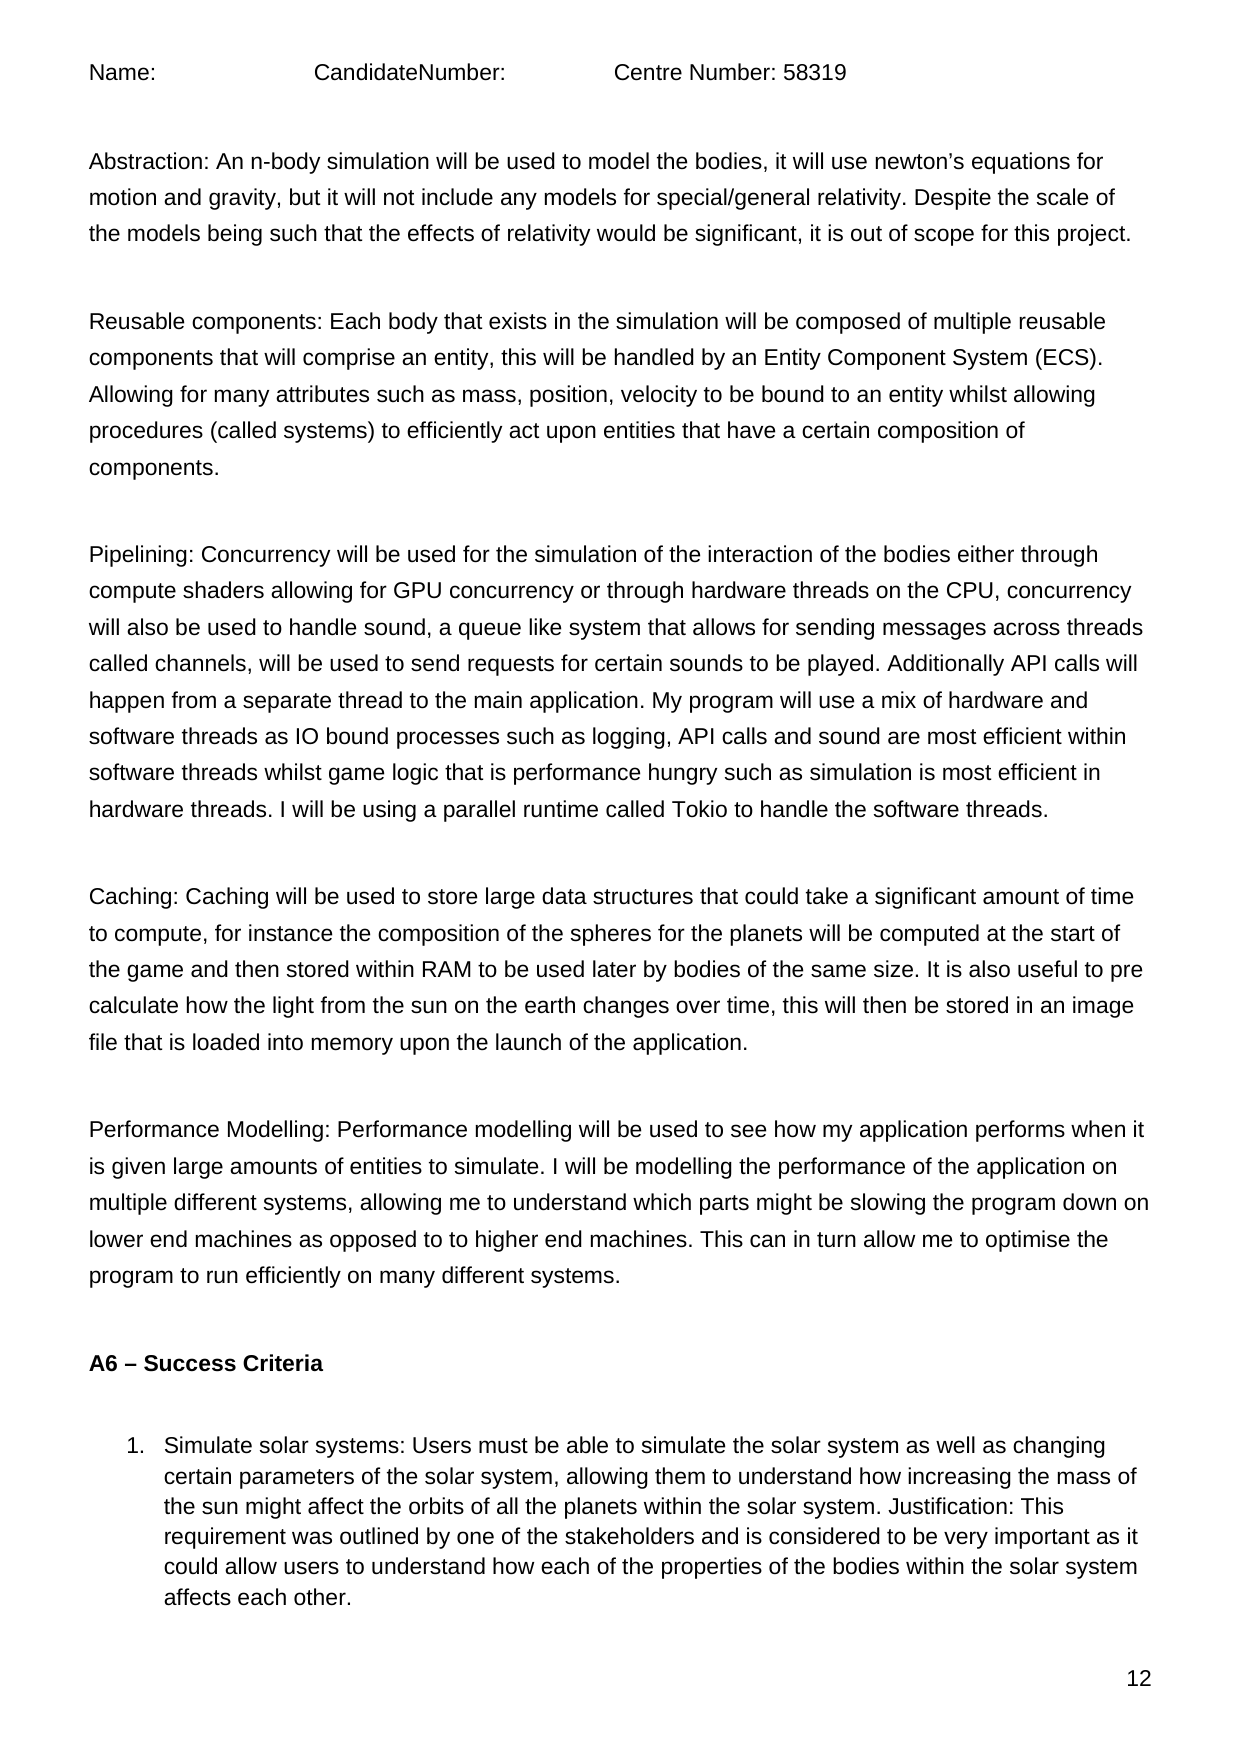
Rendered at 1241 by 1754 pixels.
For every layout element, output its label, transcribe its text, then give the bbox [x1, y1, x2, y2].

text Abstraction: An n-body simulation will be used to model the bodies, it will use newton’s equations for motion and gravity, but it will not include any models for special/general relativity. Despite the scale of the models being such that the effects of relativity would be significant, it is out of scope for this project. [88, 148, 1152, 247]
list Simulate solar systems: Users must be able to simulate the solar system as well as changing certain parameters of the solar system, allowing them to understand how increasing the mass of the sun might affect the orbits of all the planets within the solar system. Justification: This requirement was outlined by one of the stakeholders and is considered to be very important as it could allow users to understand how each of the properties of the bodies within the solar system affects each other. [126, 1432, 1152, 1610]
text Reusable components: Each body that exists in the simulation will be composed of multiple reusable components that will comprise an entity, this will be handled by an Entity Component System (ECS). Allowing for many attributes such as mass, position, velocity to be bound to an entity whilst allowing procedures (called systems) to efficiently act upon entities that have a certain composition of components. [88, 308, 1152, 480]
text Performance Modelling: Performance modelling will be used to see how my application performs when it is given large amounts of entities to simulate. I will be modelling the performance of the application on multiple different systems, allowing me to understand which parts might be slowing the program down on lower end machines as opposed to to higher end machines. This can in turn allow me to optimise the program to run efficiently on many different systems. [88, 1116, 1152, 1288]
text Pipelining: Concurrency will be used for the simulation of the interaction of the bodies either through compute shaders allowing for GPU concurrency or through hardware threads on the CPU, concurrency will also be used to handle sound, a queue like system that allows for sending messages across threads called channels, will be used to send requests for certain sounds to be played. Additionally API calls will happen from a separate thread to the main application. My program will use a mix of hardware and software threads as IO bound processes such as logging, API calls and sound are most efficient within software threads whilst game logic that is performance hungry such as simulation is most efficient in hardware threads. I will be using a parallel runtime called Tokio to handle the software threads. [88, 541, 1152, 822]
text Caching: Caching will be used to store large data structures that could take a significant amount of time to compute, for instance the composition of the spheres for the planets will be computed at the start of the game and then stored within RAM to be used later by bodies of the same size. It is also useful to pre calculate how the light from the sun on the earth changes over time, this will then be stored in an image file that is loaded into memory upon the launch of the application. [88, 883, 1152, 1055]
subtitle A6 – Success Criteria [88, 1349, 1152, 1376]
